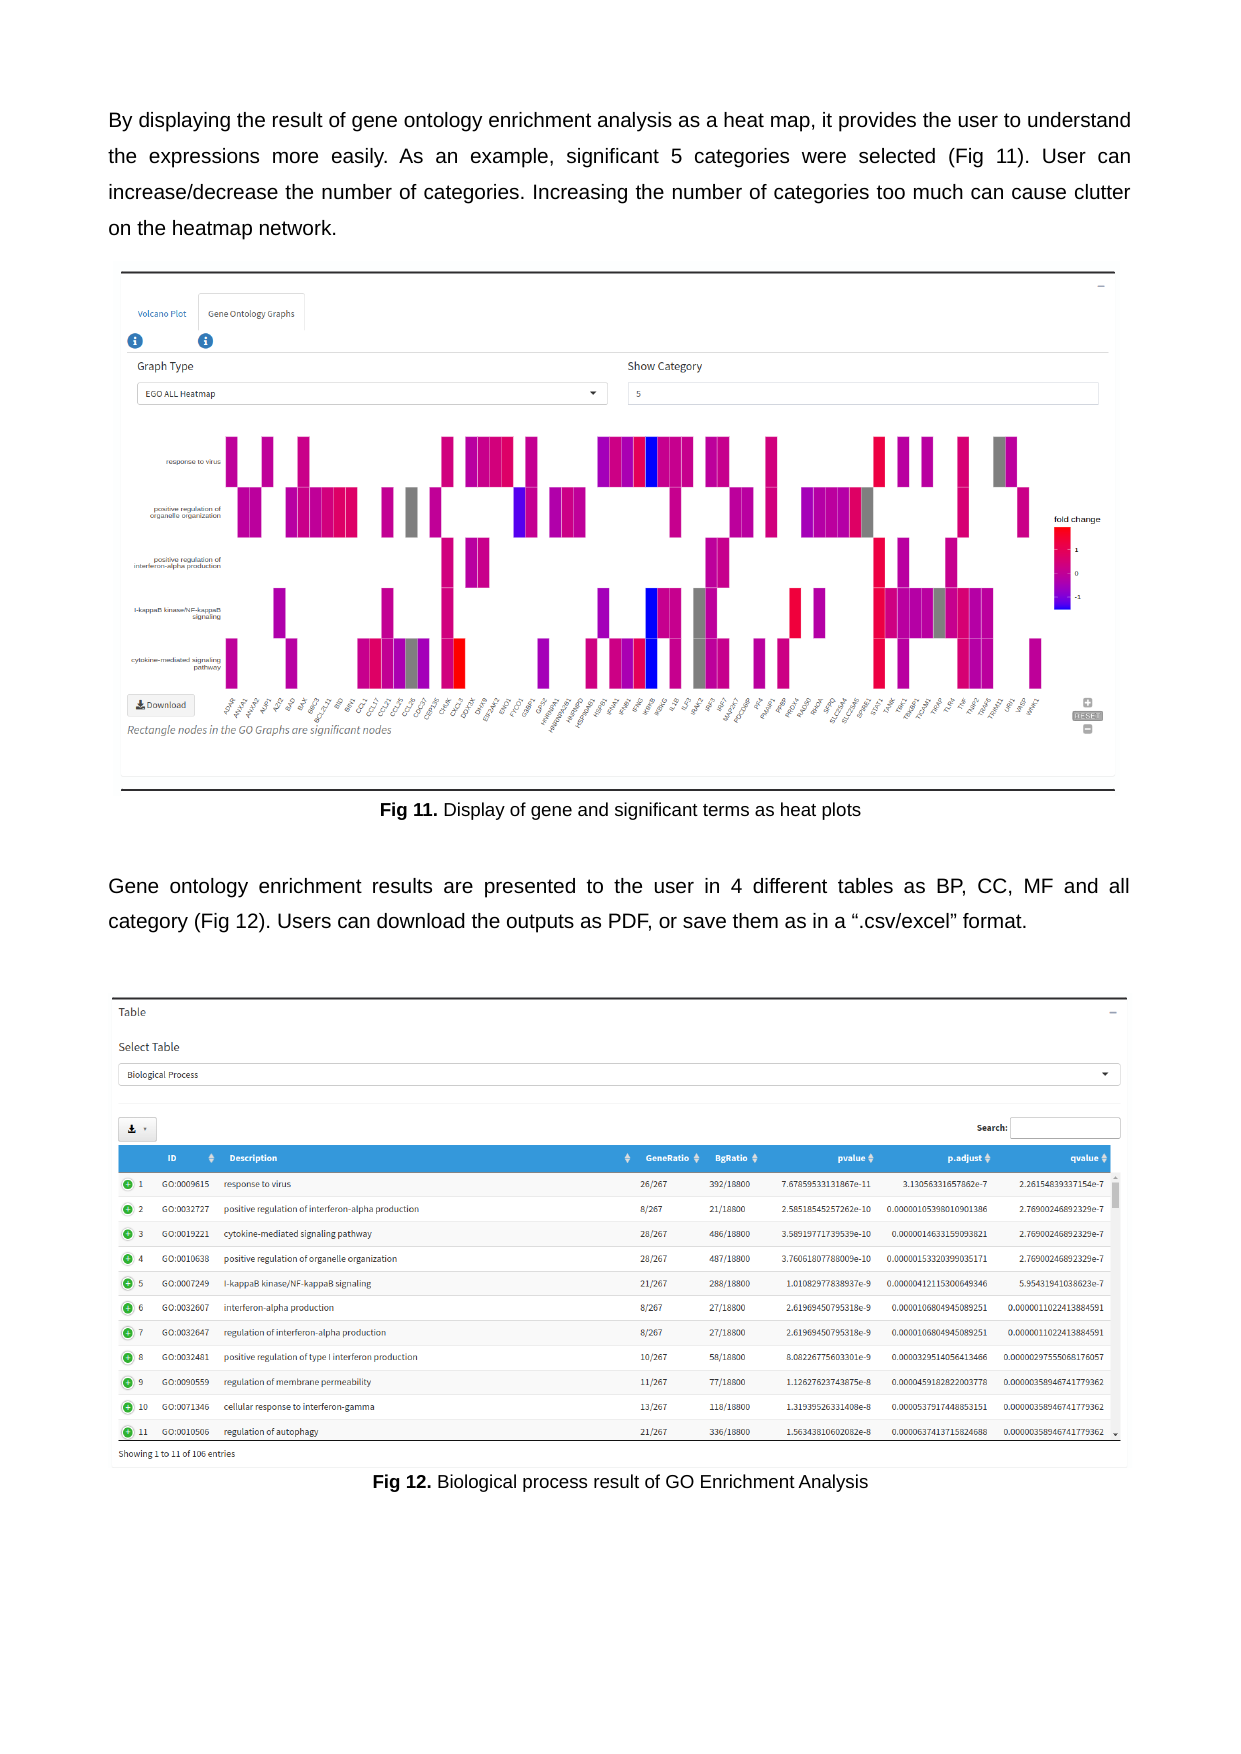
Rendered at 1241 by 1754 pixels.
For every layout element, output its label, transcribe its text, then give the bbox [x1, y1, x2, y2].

text Fig 11. Display of gene and significant terms as heat plots [108, 252, 1132, 821]
text By displaying the result of gene ontology enrichment analysis as a heat map, it provides the user to understand the expressions more easily. As an example, significant 5 categories were selected (Fig 11). User can increase/decrease the number of categories. Increasing the number of categories too much can cause clutter on the heatmap network. [108, 108, 1132, 240]
text Gene ontology enrichment results are presented to the user in 4 different tables as BP, CC, MF and all category (Fig 12). Users can download the outputs as PDF, or save them as in a “.csv/excel” format. [108, 873, 1132, 933]
picture [112, 261, 1120, 796]
text Fig 12. Biological process result of GO Enrichment Analysis [108, 1468, 1132, 1492]
picture [108, 993, 1133, 1468]
